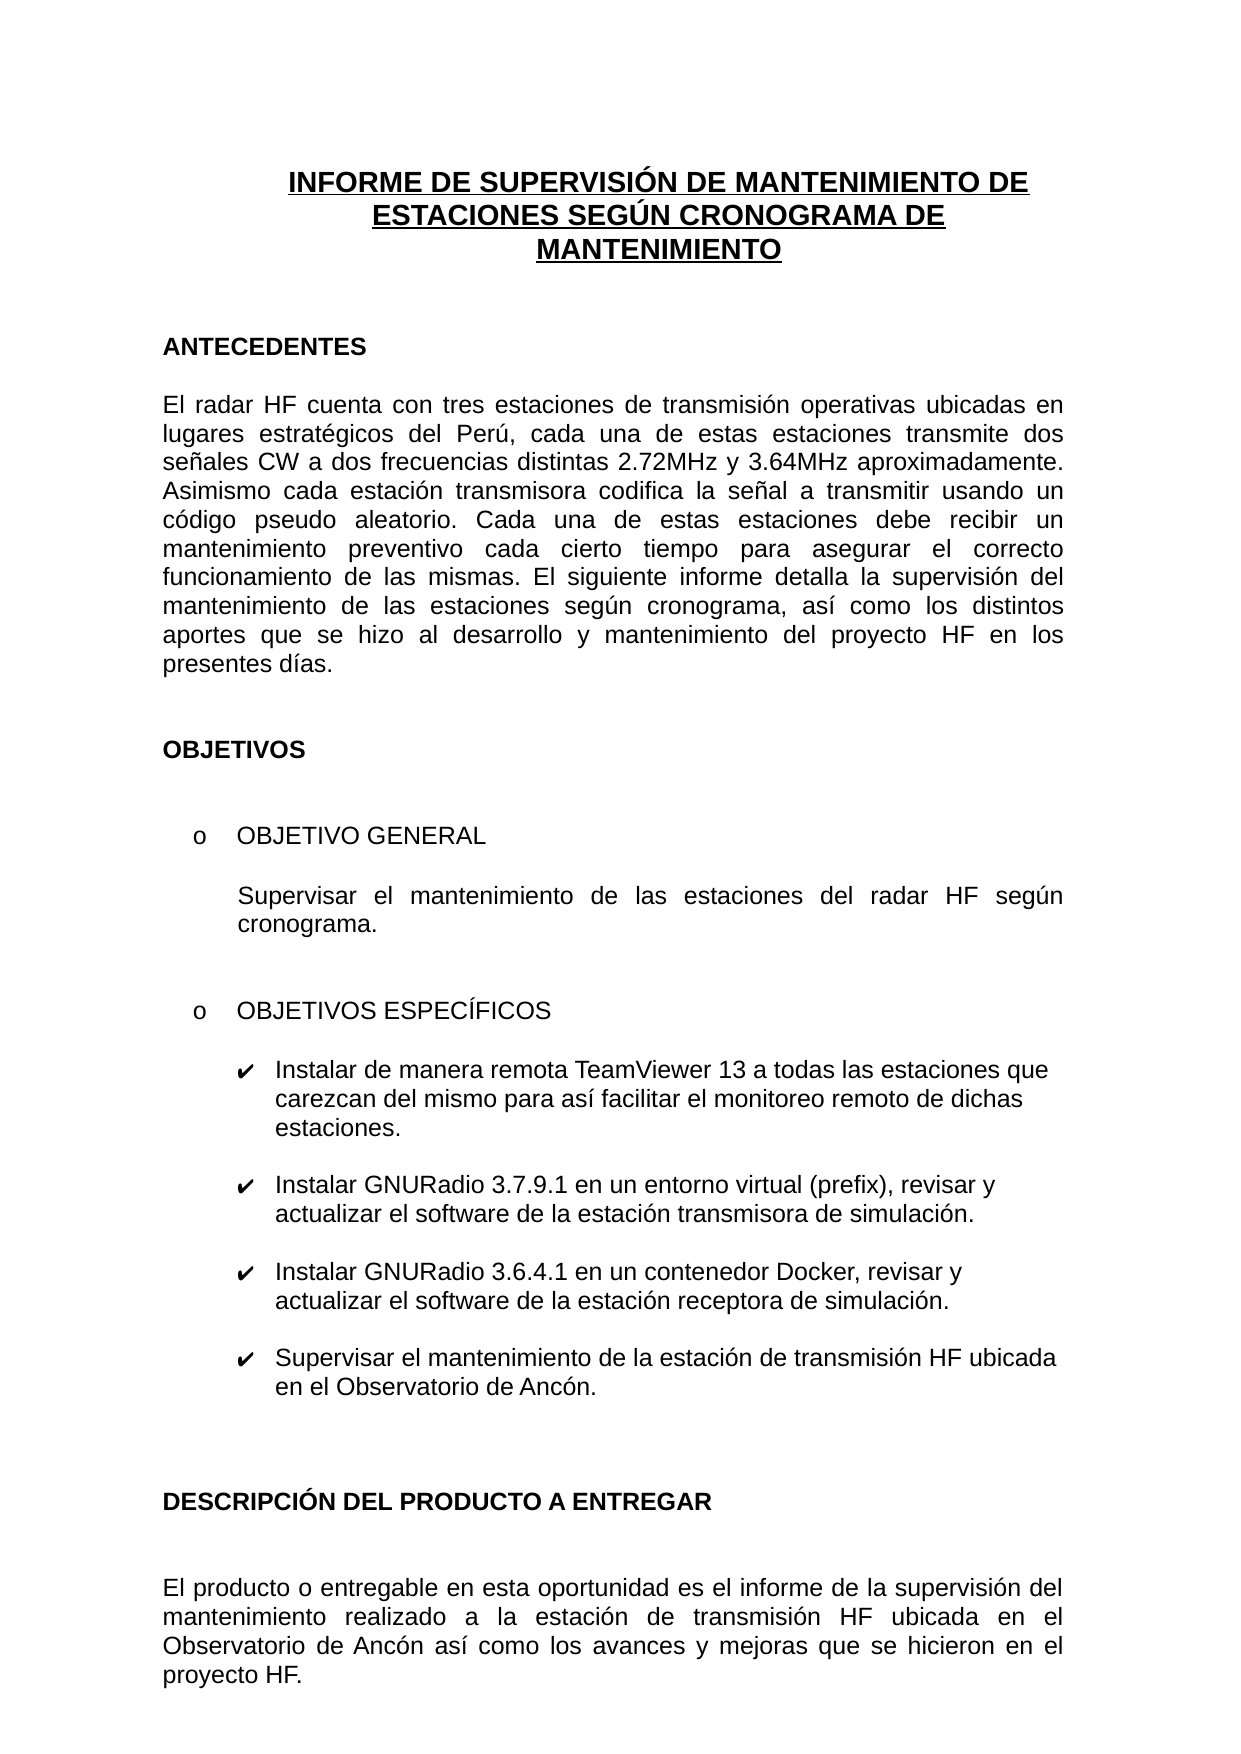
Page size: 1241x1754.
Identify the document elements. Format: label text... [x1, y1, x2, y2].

list El radar HF cuenta con tres estaciones de transmisión operativas ubicadas en lugares estratégicos del Perú, cada una de estas estaciones transmite dos señales CW a dos frecuencias distintas 2.72MHz y 3.64MHz aproximadamente. Asimismo cada estación transmisora codifica la señal a transmitir usando un código pseudo aleatorio. Cada una de estas estaciones debe recibir un mantenimiento preventivo cada cierto tiempo para asegurar el correcto funcionamiento de las mismas. El siguiente informe detalla la supervisión del mantenimiento de las estaciones según cronograma, así como los distintos aportes que se hizo al desarrollo y mantenimiento del proyecto HF en los presentes días. [162, 390, 1065, 677]
list Supervisar el mantenimiento de las estaciones del radar HF según cronograma. [237, 881, 1065, 938]
list Instalar GNURadio 3.7.9.1 en un entorno virtual (prefix), revisar y actualizar el software de la estación transmisora de simulación. [237, 1171, 1065, 1228]
list OBJETIVOS ESPECÍFICOS [192, 996, 1065, 1027]
text DESCRIPCIÓN DEL PRODUCTO A ENTREGAR [162, 1487, 1065, 1516]
list INFORME DE SUPERVISIÓN DE MANTENIMIENTO DE ESTACIONES SEGÚN CRONOGRAMA DE MANTENIMIENTO [215, 164, 1065, 265]
list Supervisar el mantenimiento de la estación de transmisión HF ubicada en el Observatorio de Ancón. [237, 1343, 1065, 1401]
text OBJETIVOS [162, 735, 1065, 763]
text ANTECEDENTES [162, 332, 1065, 361]
list OBJETIVO GENERAL [192, 821, 1065, 852]
text El producto o entregable en esta oportunidad es el informe de la supervisión del mantenimiento realizado a la estación de transmisión HF ubicada en el Observatorio de Ancón así como los avances y mejoras que se hicieron en el proyecto HF. [162, 1573, 1065, 1688]
list Instalar GNURadio 3.6.4.1 en un contenedor Docker, revisar y actualizar el software de la estación receptora de simulación. [237, 1257, 1065, 1314]
list Instalar de manera remota TeamViewer 13 a todas las estaciones que carezcan del mismo para así facilitar el monitoreo remoto de dichas estaciones. [237, 1055, 1065, 1142]
